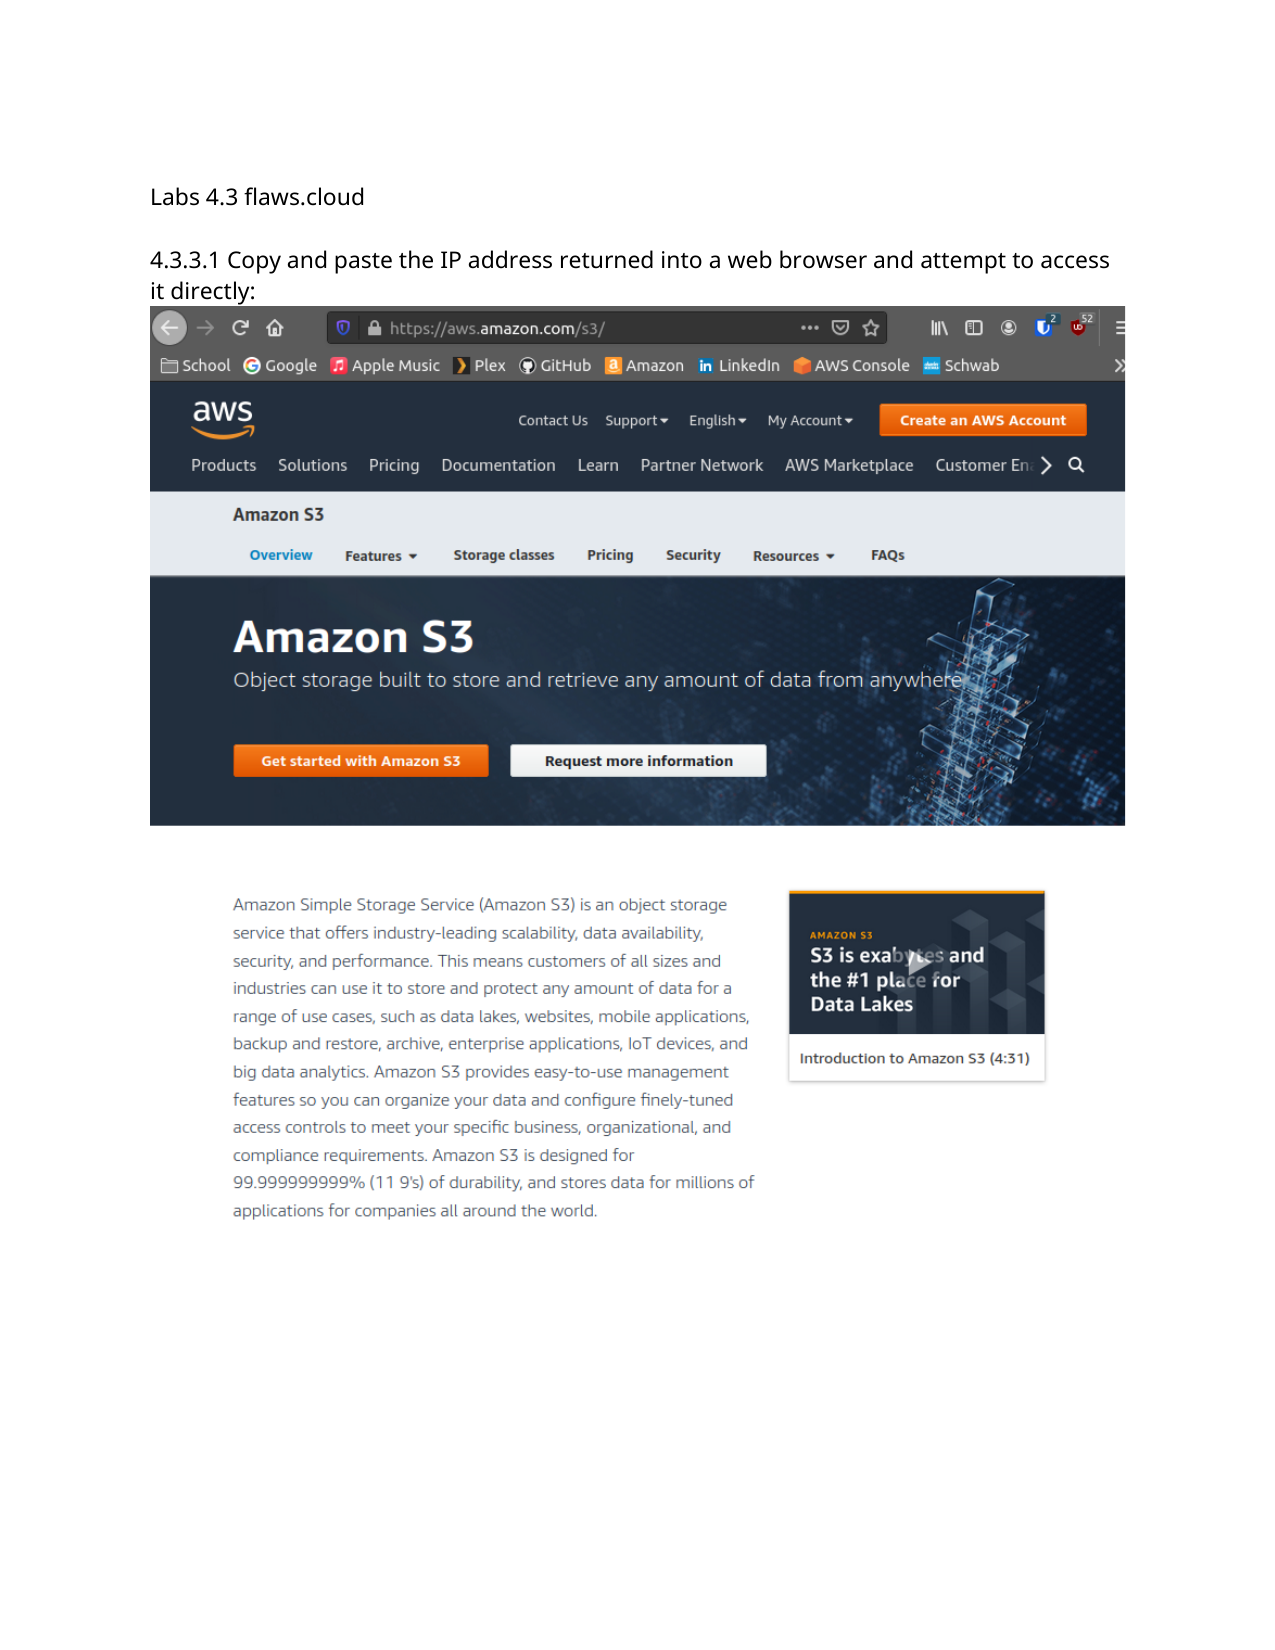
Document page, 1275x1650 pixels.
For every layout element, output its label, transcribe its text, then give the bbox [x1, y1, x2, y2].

text Labs 4.3 flaws.cloud [150, 181, 1125, 212]
picture [150, 306, 1125, 1275]
text 4.3.3.1 Copy and paste the IP address returned into a web browser and attempt to access it directly: [150, 244, 1125, 306]
